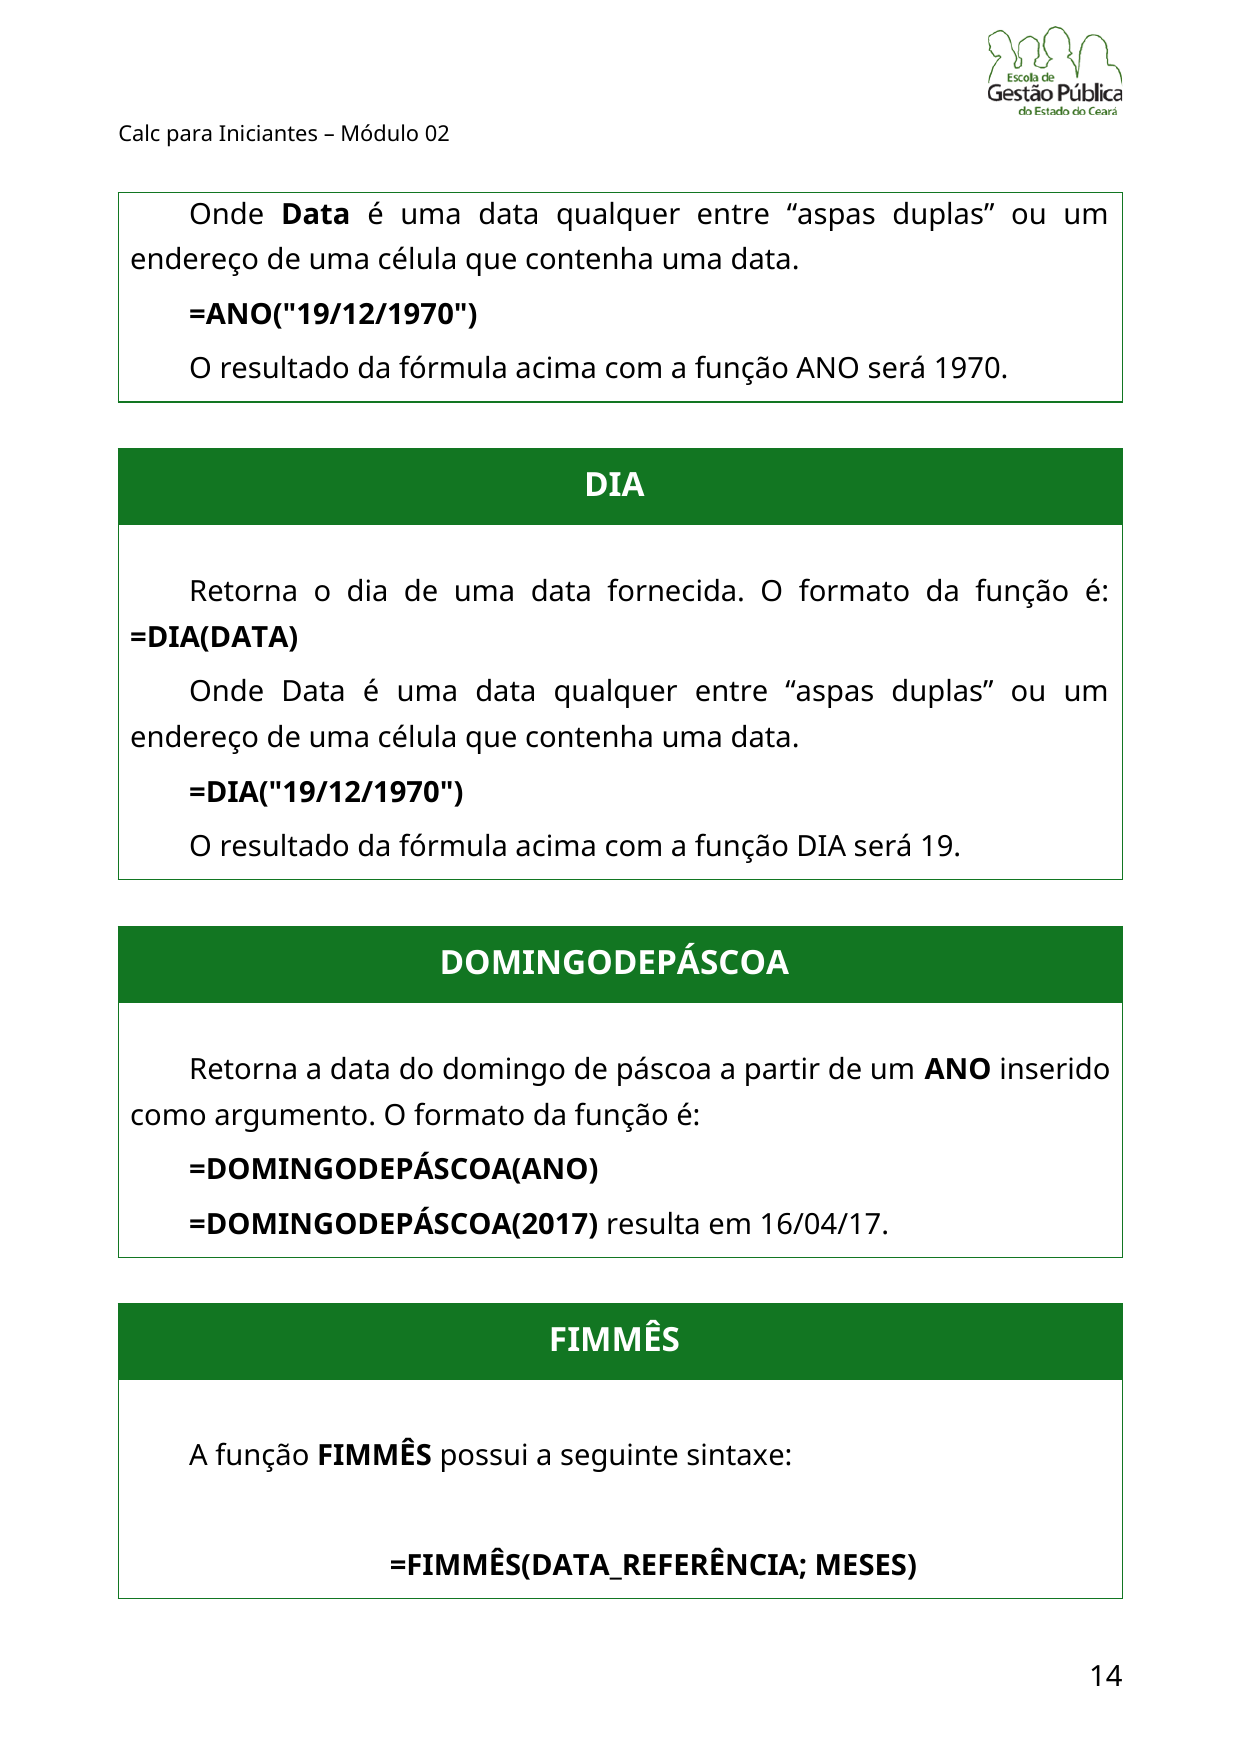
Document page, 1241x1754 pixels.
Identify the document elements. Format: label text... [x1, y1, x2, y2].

table_cell Onde Data é uma data qualquer entre “aspas duplas” ou um endereço de uma célula que contenha uma data. =ANO("19/12/1970") O resultado da fórmula acima com a função ANO será 1970. [119, 193, 1122, 401]
table_header DIA [119, 449, 1122, 524]
table_header FIMMÊS [119, 1304, 1122, 1379]
picture [118, 26, 1123, 115]
table_header DOMINGODEPÁSCOA [119, 927, 1122, 1002]
table_cell A função FIMMÊS possui a seguinte sintaxe: =FIMMÊS(DATA_REFERÊNCIA; MESES) [119, 1380, 1122, 1597]
table_cell Retorna a data do domingo de páscoa a partir de um ANO inserido como argumento. O formato da função é: =DOMINGODEPÁSCOA(ANO) =DOMINGODEPÁSCOA(2017) resulta em 16/04/17. [119, 1003, 1122, 1257]
table_cell Retorna o dia de uma data fornecida. O formato da função é: =DIA(DATA) Onde Data é uma data qualquer entre “aspas duplas” ou um endereço de uma célula que contenha uma data. =DIA("19/12/1970") O resultado da fórmula acima com a função DIA será 19. [119, 525, 1122, 879]
